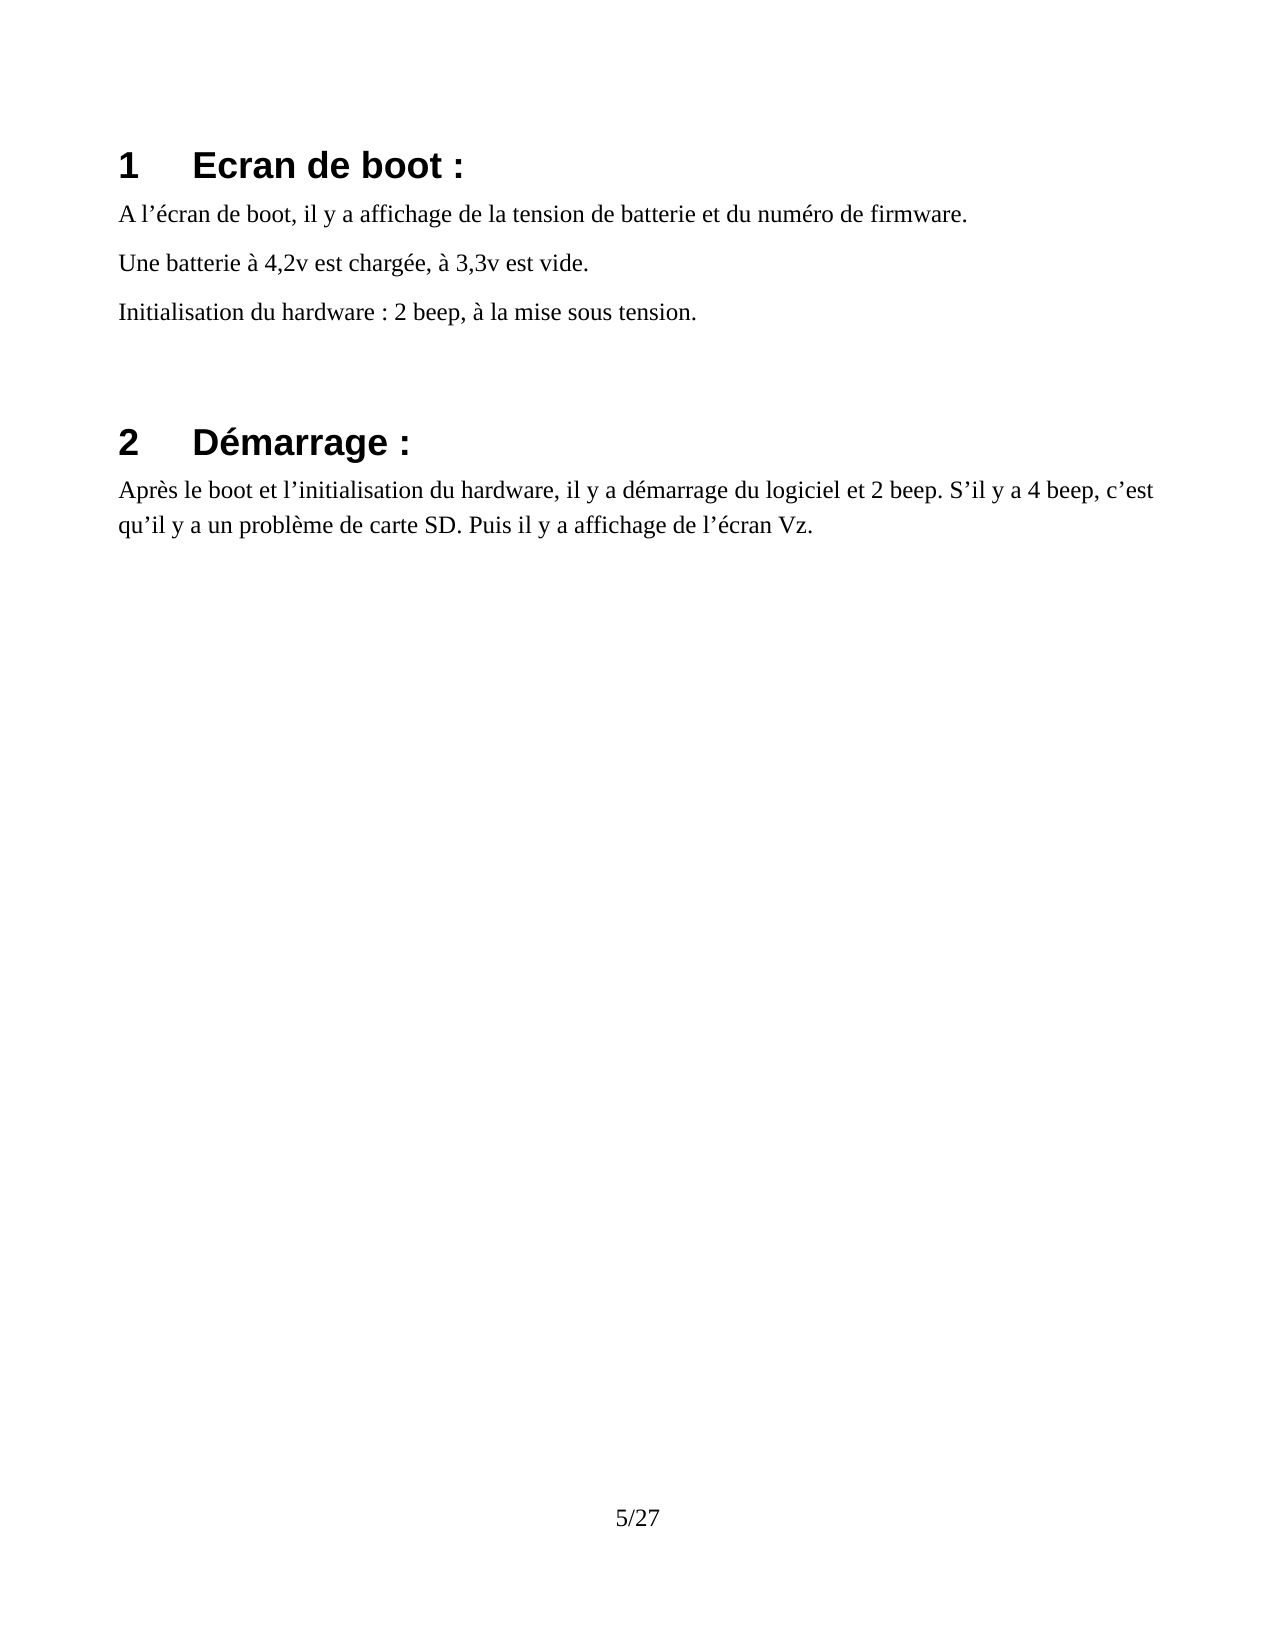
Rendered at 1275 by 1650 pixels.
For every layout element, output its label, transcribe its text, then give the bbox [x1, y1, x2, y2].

subtitle Ecran de boot : [118, 143, 1157, 186]
subtitle Démarrage : [118, 420, 1157, 463]
text A l’écran de boot, il y a affichage de la tension de batterie et du numéro de firmware. [118, 199, 1157, 227]
text Une batterie à 4,2v est chargée, à 3,3v est vide. [118, 248, 1157, 277]
text Initialisation du hardware : 2 beep, à la mise sous tension. [118, 297, 1157, 326]
text Après le boot et l’initialisation du hardware, il y a démarrage du logiciel et 2 beep. S’il y a 4 beep, c’est qu’il y a un problème de carte SD. Puis il y a affichage de l’écran Vz. [118, 476, 1157, 539]
